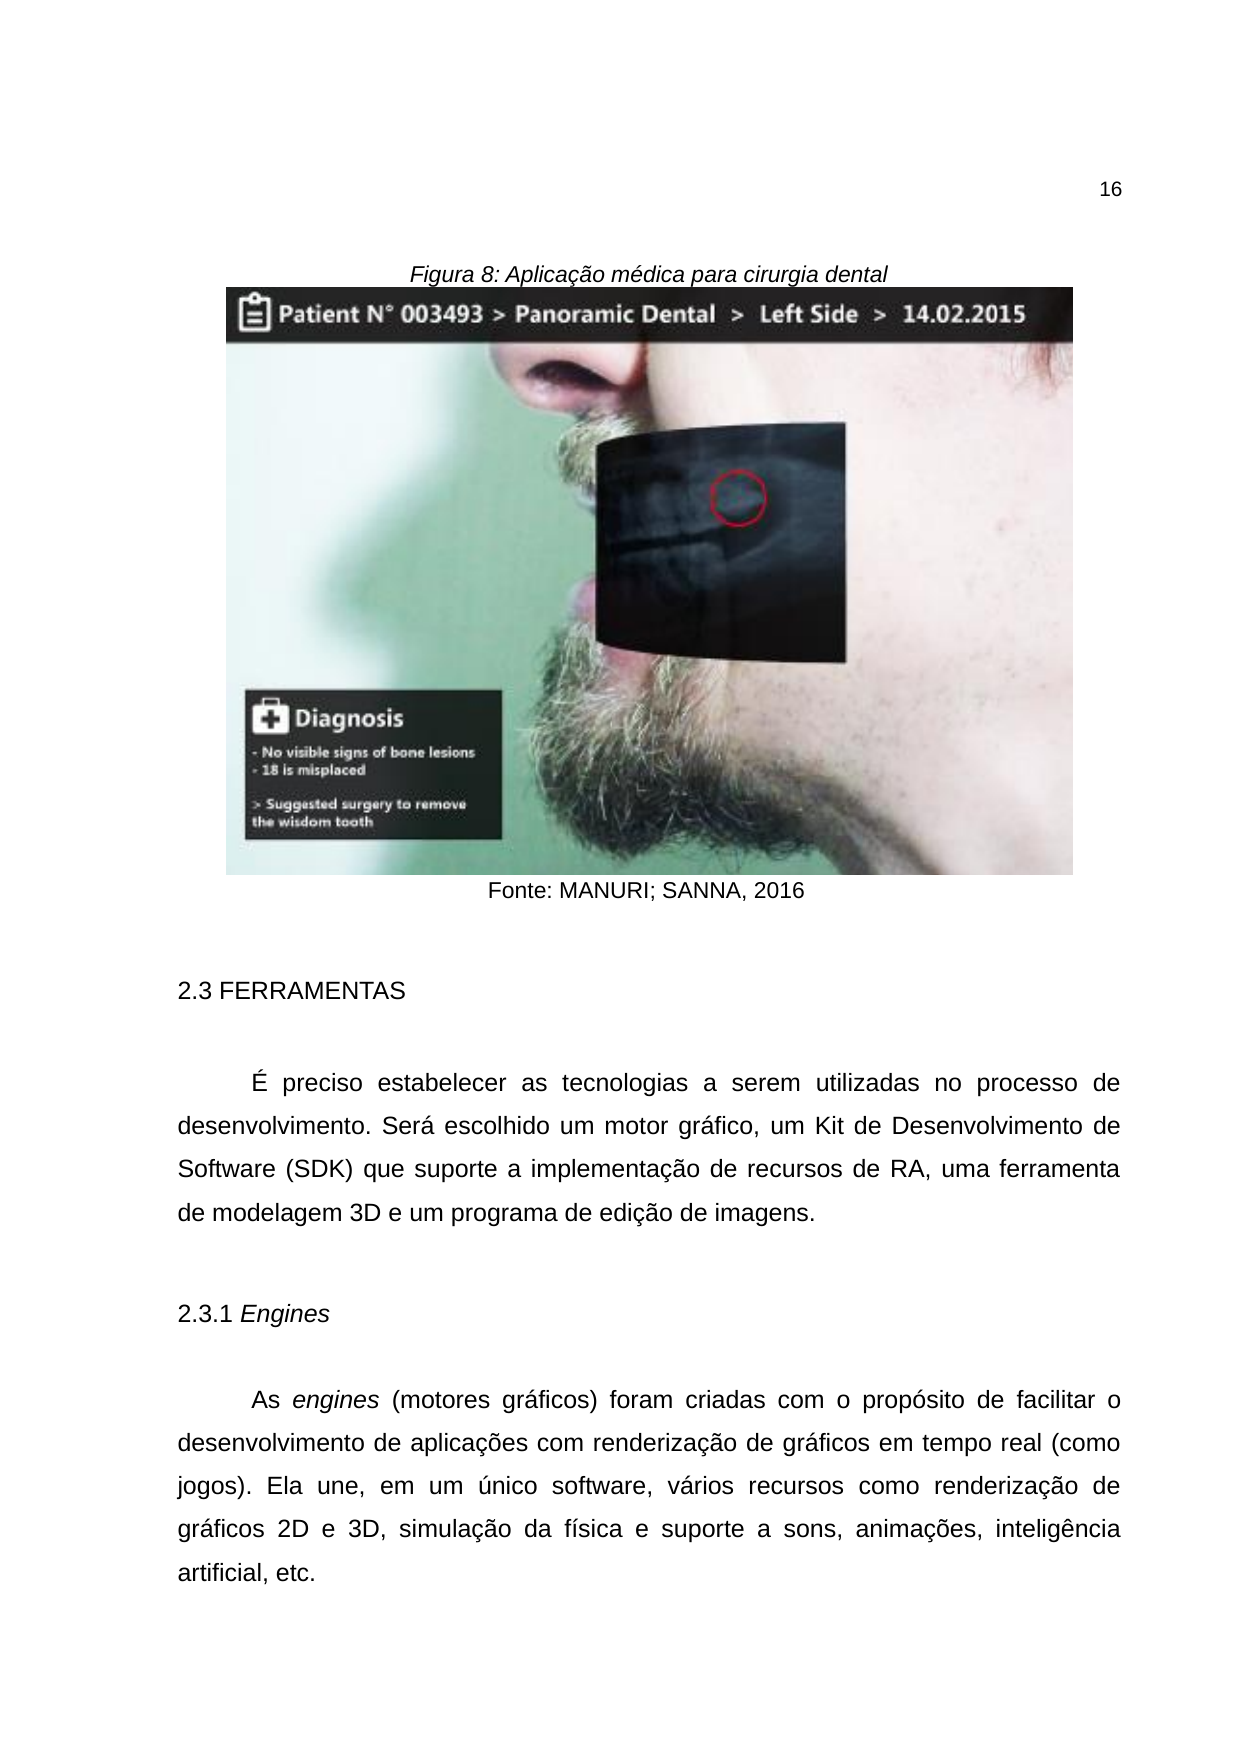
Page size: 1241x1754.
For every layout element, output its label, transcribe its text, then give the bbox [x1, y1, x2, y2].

text As engines (motores gráficos) foram criadas com o propósito de facilitar o desenvolvimento de aplicações com renderização de gráficos em tempo real (como jogos). Ela une, em um único software, vários recursos como renderização de gráficos 2D e 3D, simulação da física e suporte a sons, animações, inteligência artificial, etc. [177, 1385, 1122, 1586]
picture [226, 287, 1073, 875]
text Figura 8: Aplicação médica para cirurgia dental [226, 259, 1073, 287]
subtitle 2.3.1 Engines [177, 1299, 1122, 1327]
subtitle 2.3 FERRAMENTAS [177, 976, 1122, 1005]
text É preciso estabelecer as tecnologias a serem utilizadas no processo de desenvolvimento. Será escolhido um motor gráfico, um Kit de Desenvolvimento de Software (SDK) que suporte a implementação de recursos de RA, uma ferramenta de modelagem 3D e um programa de edição de imagens. [177, 1068, 1122, 1226]
text Fonte: MANURI; SANNA, 2016 [177, 231, 1122, 904]
